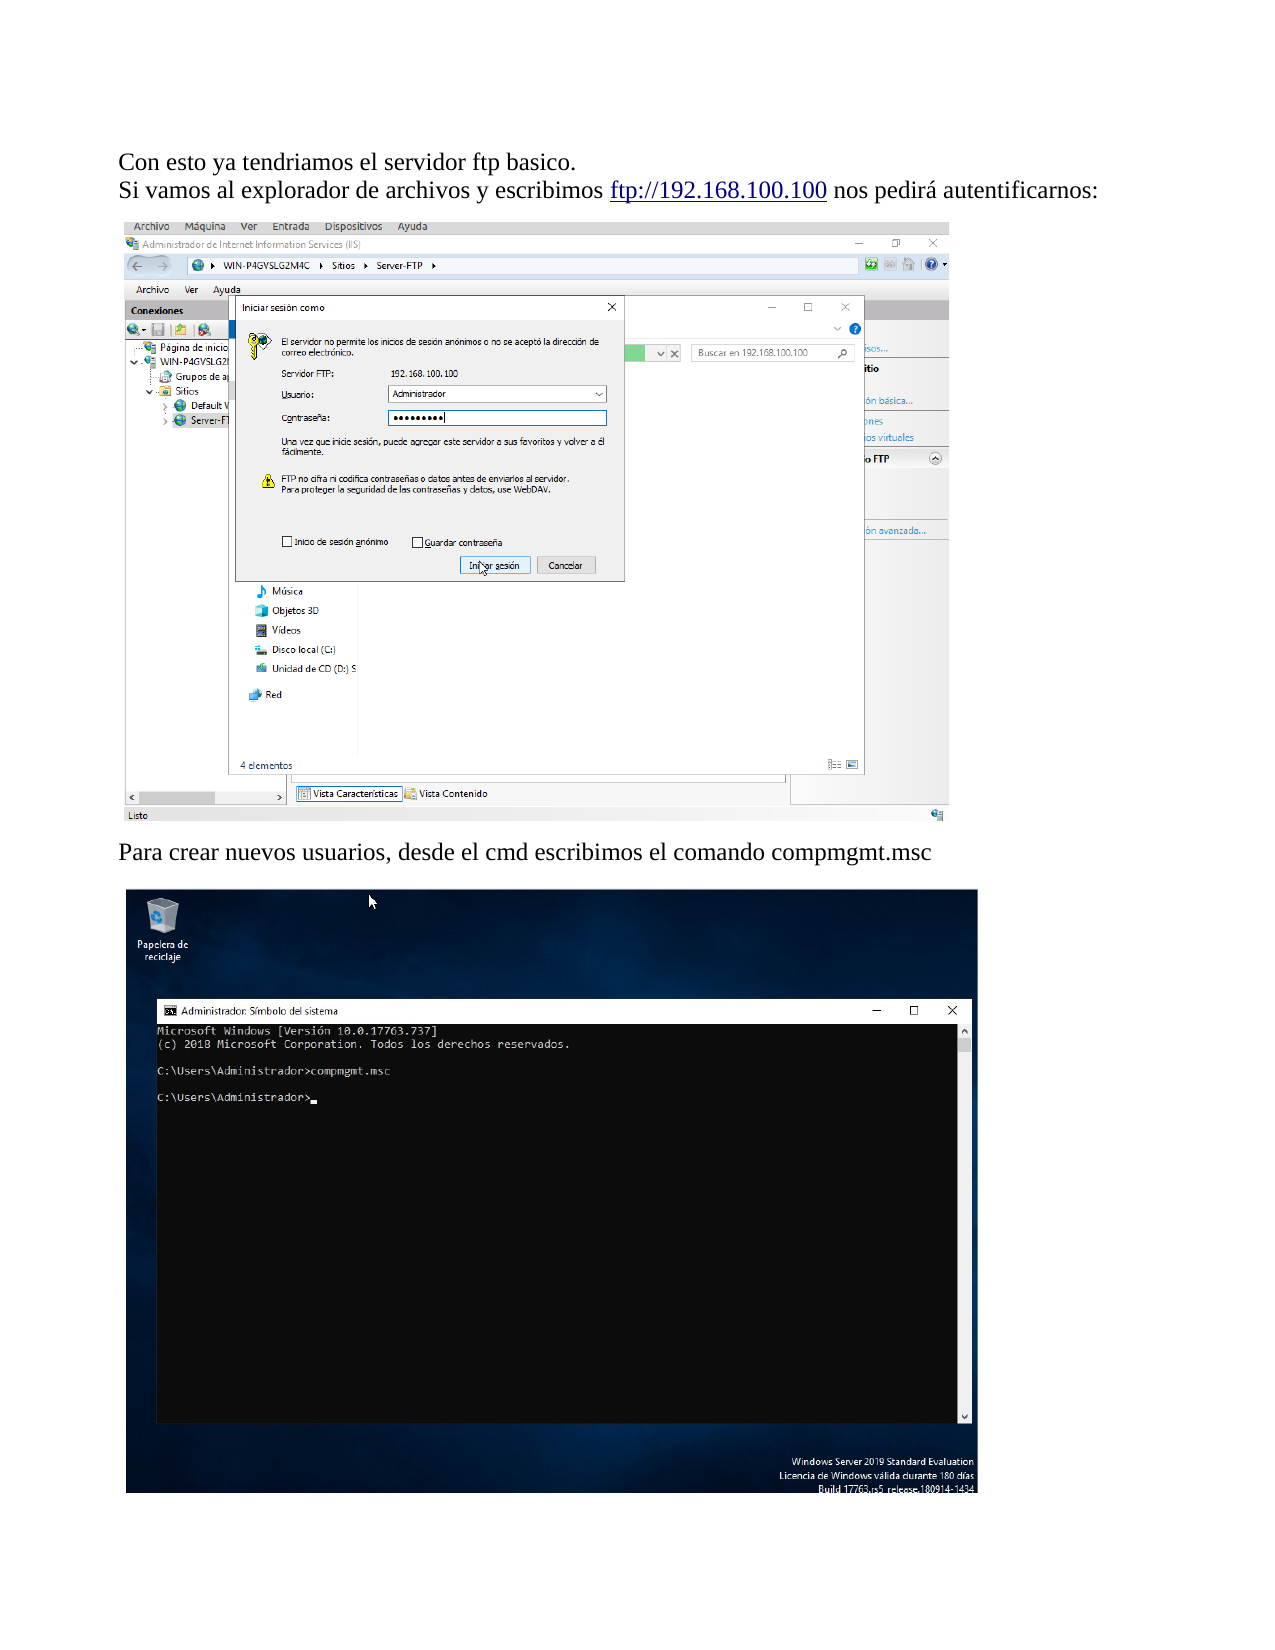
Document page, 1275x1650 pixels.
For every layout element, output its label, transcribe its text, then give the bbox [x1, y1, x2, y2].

picture [126, 888, 978, 1493]
text Con esto ya tendriamos el servidor ftp basico. [118, 147, 1157, 176]
text Para crear nuevos usuarios, desde el cmd escribimos el comando compmgmt.msc [118, 837, 1157, 866]
text Si vamos al explorador de archivos y escribimos ftp://192.168.100.100 nos pedirá autentificarnos: [118, 176, 1157, 204]
picture [863, 222, 950, 821]
